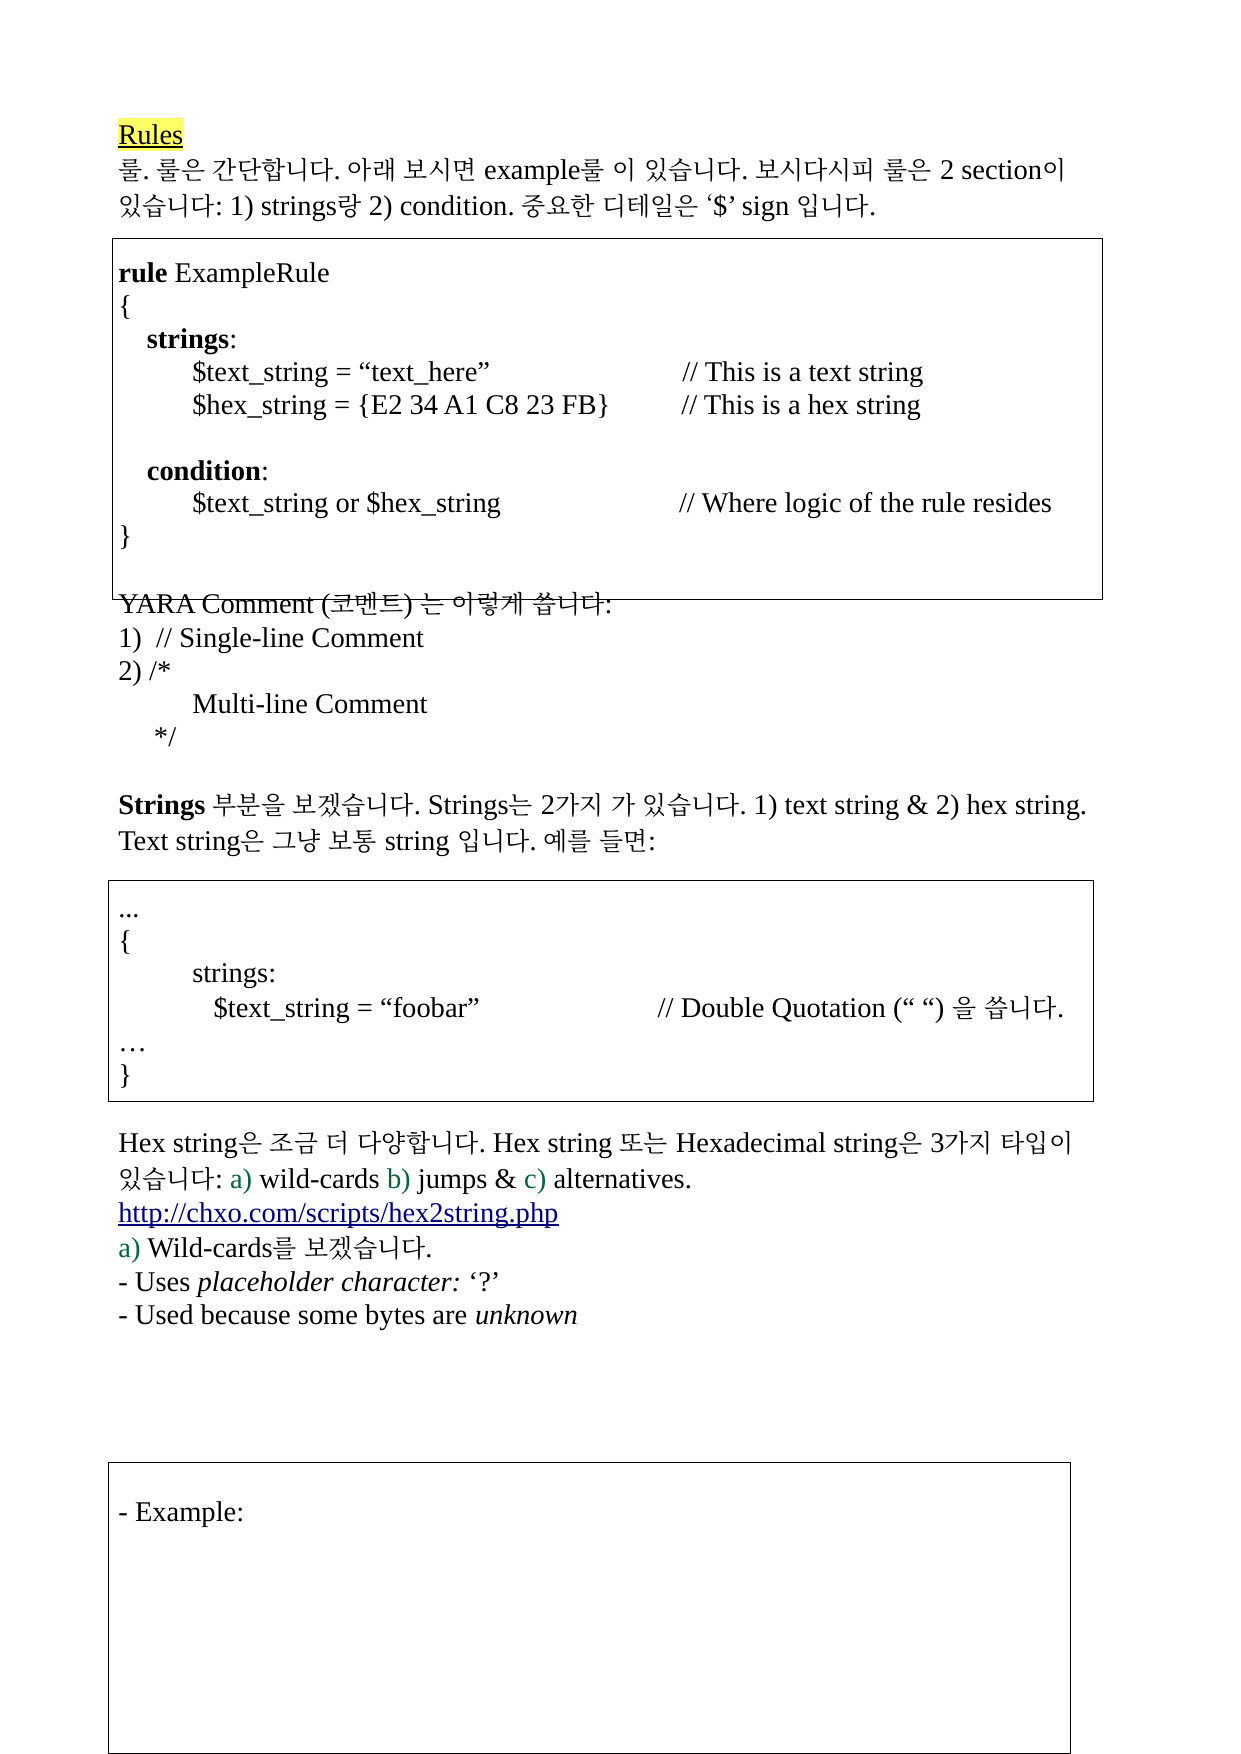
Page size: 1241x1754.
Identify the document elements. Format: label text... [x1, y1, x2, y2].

text strings: [118, 956, 1093, 989]
text */ [118, 720, 1122, 753]
text { [118, 289, 1102, 322]
text } [118, 1058, 1093, 1091]
text rule ExampleRule [118, 256, 1102, 289]
text { [118, 923, 1093, 956]
text condition: [118, 453, 1102, 486]
text … [118, 1025, 1093, 1058]
text [1094, 1025, 1122, 1058]
text 2) /* [118, 654, 1122, 687]
text 1) // Single-line Comment [118, 621, 1122, 654]
text http://chxo.com/scripts/hex2string.php [118, 1196, 1122, 1228]
text Rules [118, 118, 1122, 151]
text $hex_string = {E2 34 A1 C8 23 FB} // This is a hex string [118, 387, 1102, 420]
text [1103, 256, 1122, 289]
text YARA Comment (코멘트) 는 이렇게 씁니다: [118, 585, 1122, 621]
text Multi-line Comment [118, 687, 1122, 720]
text [1094, 1058, 1122, 1091]
text - Uses placeholder character: ‘?’ [118, 1264, 1122, 1297]
text $text_string = “text_here” // This is a text string [118, 354, 1102, 387]
text [1094, 890, 1122, 923]
text [1071, 1495, 1122, 1528]
text [1103, 322, 1122, 354]
text - Used because some bytes are unknown [118, 1297, 1122, 1330]
text 룰. 룰은 간단합니다. 아래 보시면 example룰 이 있습니다. 보시다시피 룰은 2 section이 있습니다: 1) strings랑 2) condition. 중요한 디테일은 ‘$’ sign 입니다. [118, 151, 1122, 223]
text strings: [118, 322, 1102, 354]
text [1103, 519, 1122, 552]
text ... [118, 890, 1093, 923]
text $text_string or $hex_string // Where logic of the rule resides [118, 486, 1102, 519]
text [1103, 453, 1122, 486]
text Hex string은 조금 더 다양합니다. Hex string 또는 Hexadecimal string은 3가지 타입이 있습니다: a) wild-cards b) jumps & c) alternatives. [118, 1124, 1122, 1196]
text [1103, 289, 1122, 322]
text [1094, 956, 1122, 989]
text a) Wild-cards를 보겠습니다. [118, 1228, 1122, 1264]
text - Example: [118, 1495, 1070, 1528]
text } [118, 519, 1102, 552]
text [1094, 923, 1122, 956]
text Strings 부분을 보겠습니다. Strings는 2가지 가 있습니다. 1) text string & 2) hex string. Text string은 그냥 보통 string 입니다. 예를 들면: [118, 786, 1122, 857]
text $text_string = “foobar” // Double Quotation (“ “) 을 씁니다. [118, 989, 1093, 1025]
